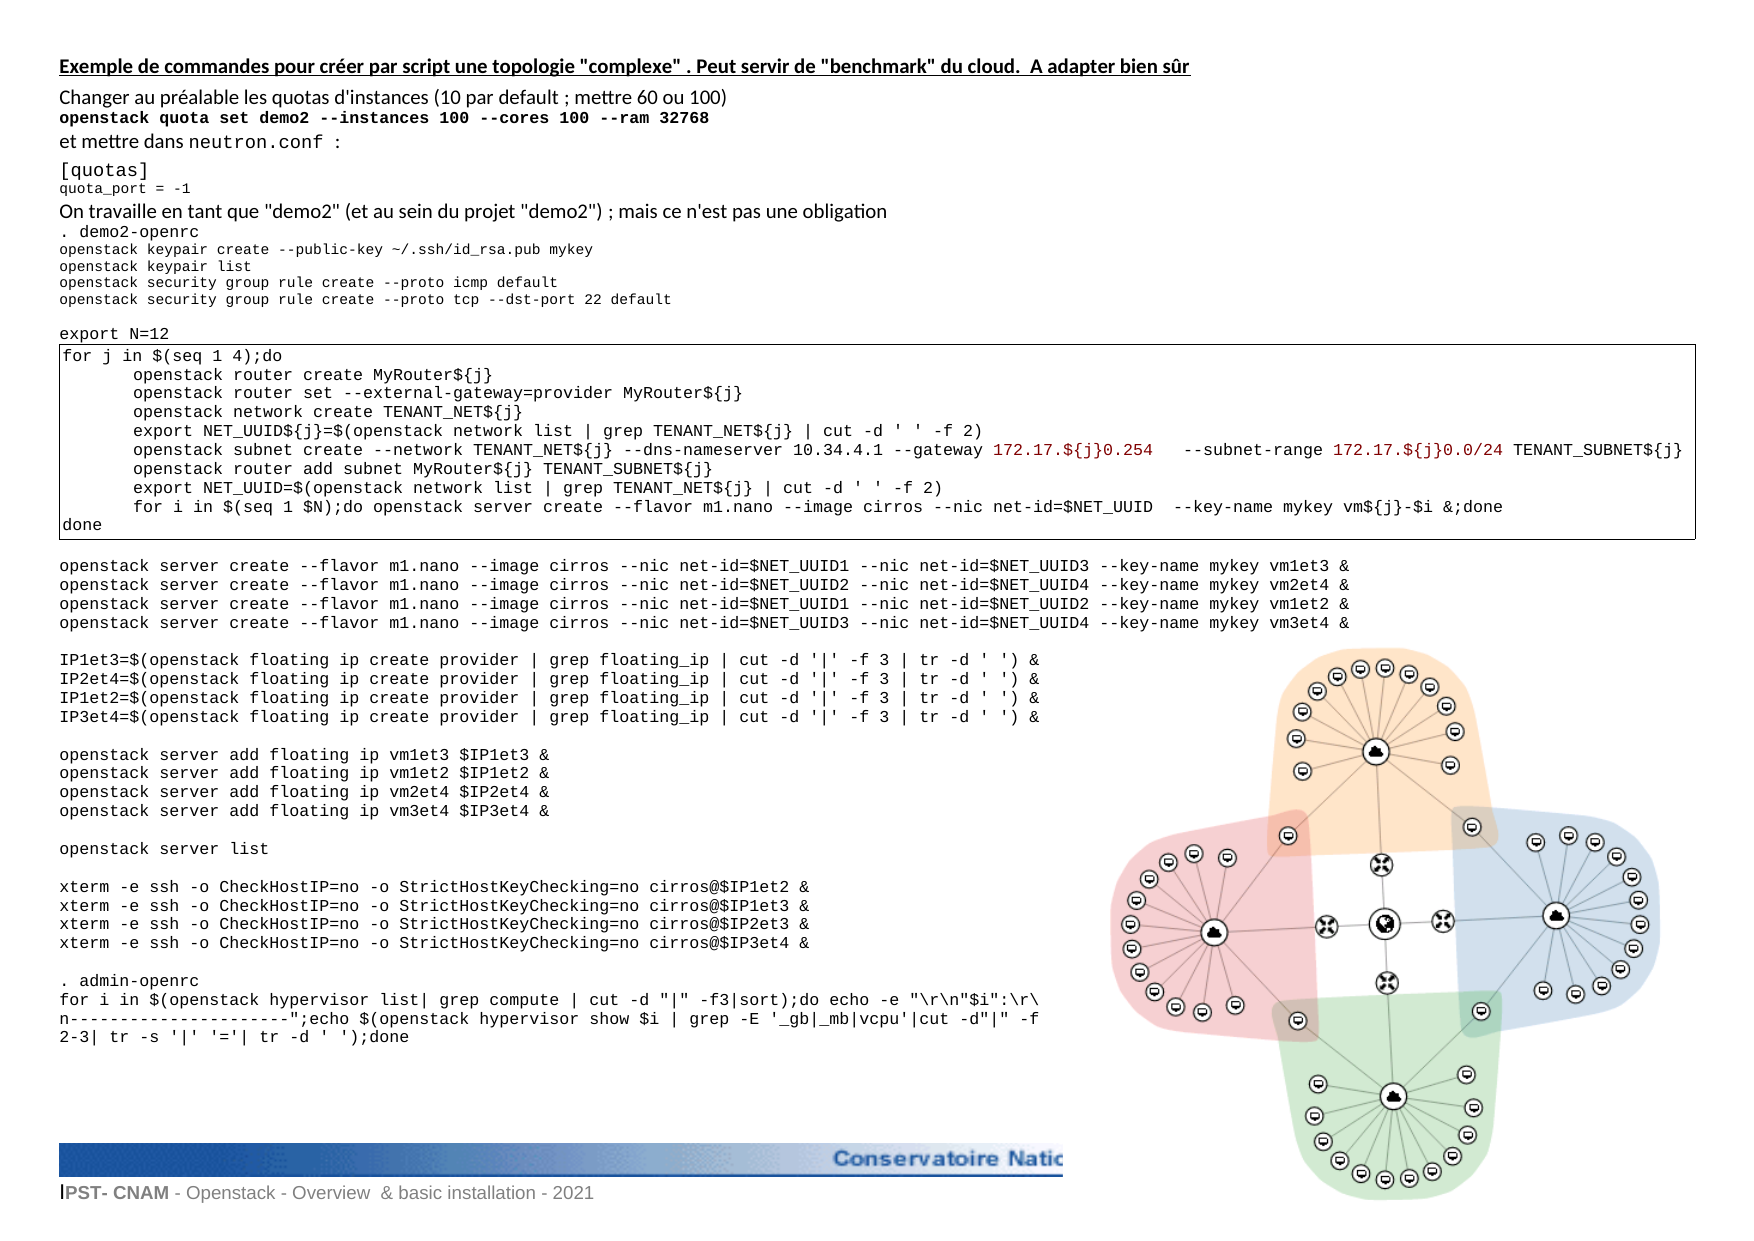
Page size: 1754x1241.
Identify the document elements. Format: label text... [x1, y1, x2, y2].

text export NET_UUID=$(openstack network list | grep TENANT_NET${j} | cut -d ' ' -f 2) [60, 476, 1695, 495]
text openstack server list [59, 841, 1062, 859]
text xterm -e ssh -o CheckHostIP=no -o StrictHostKeyChecking=no cirros@$IP1et3 & [59, 897, 1062, 916]
text IP2et4=$(openstack floating ip create provider | grep floating_ip | cut -d '|' -f 3 | tr -d ' ') & [59, 671, 1062, 690]
text xterm -e ssh -o CheckHostIP=no -o StrictHostKeyChecking=no cirros@$IP3et4 & [59, 935, 1062, 954]
text openstack security group rule create --proto icmp default [59, 276, 1695, 292]
text IP1et3=$(openstack floating ip create provider | grep floating_ip | cut -d '|' -f 3 | tr -d ' ') & [59, 652, 1062, 671]
text done [60, 514, 1695, 539]
text IP1et2=$(openstack floating ip create provider | grep floating_ip | cut -d '|' -f 3 | tr -d ' ') & [59, 690, 1062, 708]
text openstack server create --flavor m1.nano --image cirros --nic net-id=$NET_UUID1 --nic net-id=$NET_UUID3 --key-name mykey vm1et3 & [59, 558, 1695, 577]
text quota_port = -1 [59, 182, 1695, 198]
text IP3et4=$(openstack floating ip create provider | grep floating_ip | cut -d '|' -f 3 | tr -d ' ') & [59, 708, 1062, 727]
text On travaille en tant que "demo2" (et au sein du projet "demo2") ; mais ce n'est pas une obligation [59, 198, 1695, 224]
text openstack router add subnet MyRouter${j} TENANT_SUBNET${j} [60, 457, 1695, 476]
text openstack security group rule create --proto tcp --dst-port 22 default [59, 292, 1695, 309]
text xterm -e ssh -o CheckHostIP=no -o StrictHostKeyChecking=no cirros@$IP2et3 & [59, 916, 1062, 935]
text Changer au préalable les quotas d'instances (10 par default ; mettre 60 ou 100) [59, 84, 1695, 110]
text openstack quota set demo2 --instances 100 --cores 100 --ram 32768 [59, 110, 1695, 129]
text openstack network create TENANT_NET${j} [60, 401, 1695, 420]
text . admin-openrc [59, 972, 1062, 991]
text openstack server add floating ip vm1et3 $IP1et3 & [59, 746, 1062, 765]
text openstack keypair create --public-key ~/.ssh/id_rsa.pub mykey [59, 243, 1695, 259]
text for i in $(openstack hypervisor list| grep compute | cut -d "|" -f3|sort);do echo -e "\r\n"$i":\r\n----------------------";echo $(openstack hypervisor show $i | grep -E '_gb|_mb|vcpu'|cut -d"|" -f 2-3| tr -s '|' '='| tr -d ' ');done [59, 991, 1062, 1048]
text openstack router set --external-gateway=provider MyRouter${j} [60, 382, 1695, 401]
text et mettre dans neutron.conf : [59, 129, 1695, 154]
text openstack server create --flavor m1.nano --image cirros --nic net-id=$NET_UUID3 --nic net-id=$NET_UUID4 --key-name mykey vm3et4 & [59, 614, 1695, 633]
text Exemple de commandes pour créer par script une topologie "complexe" . Peut servir de "benchmark" du cloud. A adapter bien sûr [59, 53, 1695, 78]
text openstack subnet create --network TENANT_NET${j} --dns-nameserver 10.34.4.1 --gateway 172.17.${j}0.254 --subnet-range 172.17.${j}0.0/24 TENANT_SUBNET${j} [60, 438, 1695, 457]
text xterm -e ssh -o CheckHostIP=no -o StrictHostKeyChecking=no cirros@$IP1et2 & [59, 878, 1062, 897]
text export NET_UUID${j}=$(openstack network list | grep TENANT_NET${j} | cut -d ' ' -f 2) [60, 420, 1695, 438]
text openstack router create MyRouter${j} [60, 363, 1695, 382]
text openstack server add floating ip vm2et4 $IP2et4 & [59, 784, 1062, 803]
text openstack server create --flavor m1.nano --image cirros --nic net-id=$NET_UUID1 --nic net-id=$NET_UUID2 --key-name mykey vm1et2 & [59, 595, 1695, 614]
text openstack server add floating ip vm3et4 $IP3et4 & [59, 803, 1062, 822]
text . demo2-openrc [59, 224, 1695, 243]
text for i in $(seq 1 $N);do openstack server create --flavor m1.nano --image cirros --nic net-id=$NET_UUID --key-name mykey vm${j}-$i &;done [60, 495, 1695, 514]
text for j in $(seq 1 4);do [60, 345, 1695, 363]
text openstack keypair list [59, 259, 1695, 276]
text [quotas] [59, 161, 1695, 182]
picture [1062, 646, 1703, 1219]
text openstack server create --flavor m1.nano --image cirros --nic net-id=$NET_UUID2 --nic net-id=$NET_UUID4 --key-name mykey vm2et4 & [59, 577, 1695, 595]
text export N=12 [59, 325, 1695, 344]
text openstack server add floating ip vm1et2 $IP1et2 & [59, 765, 1062, 784]
